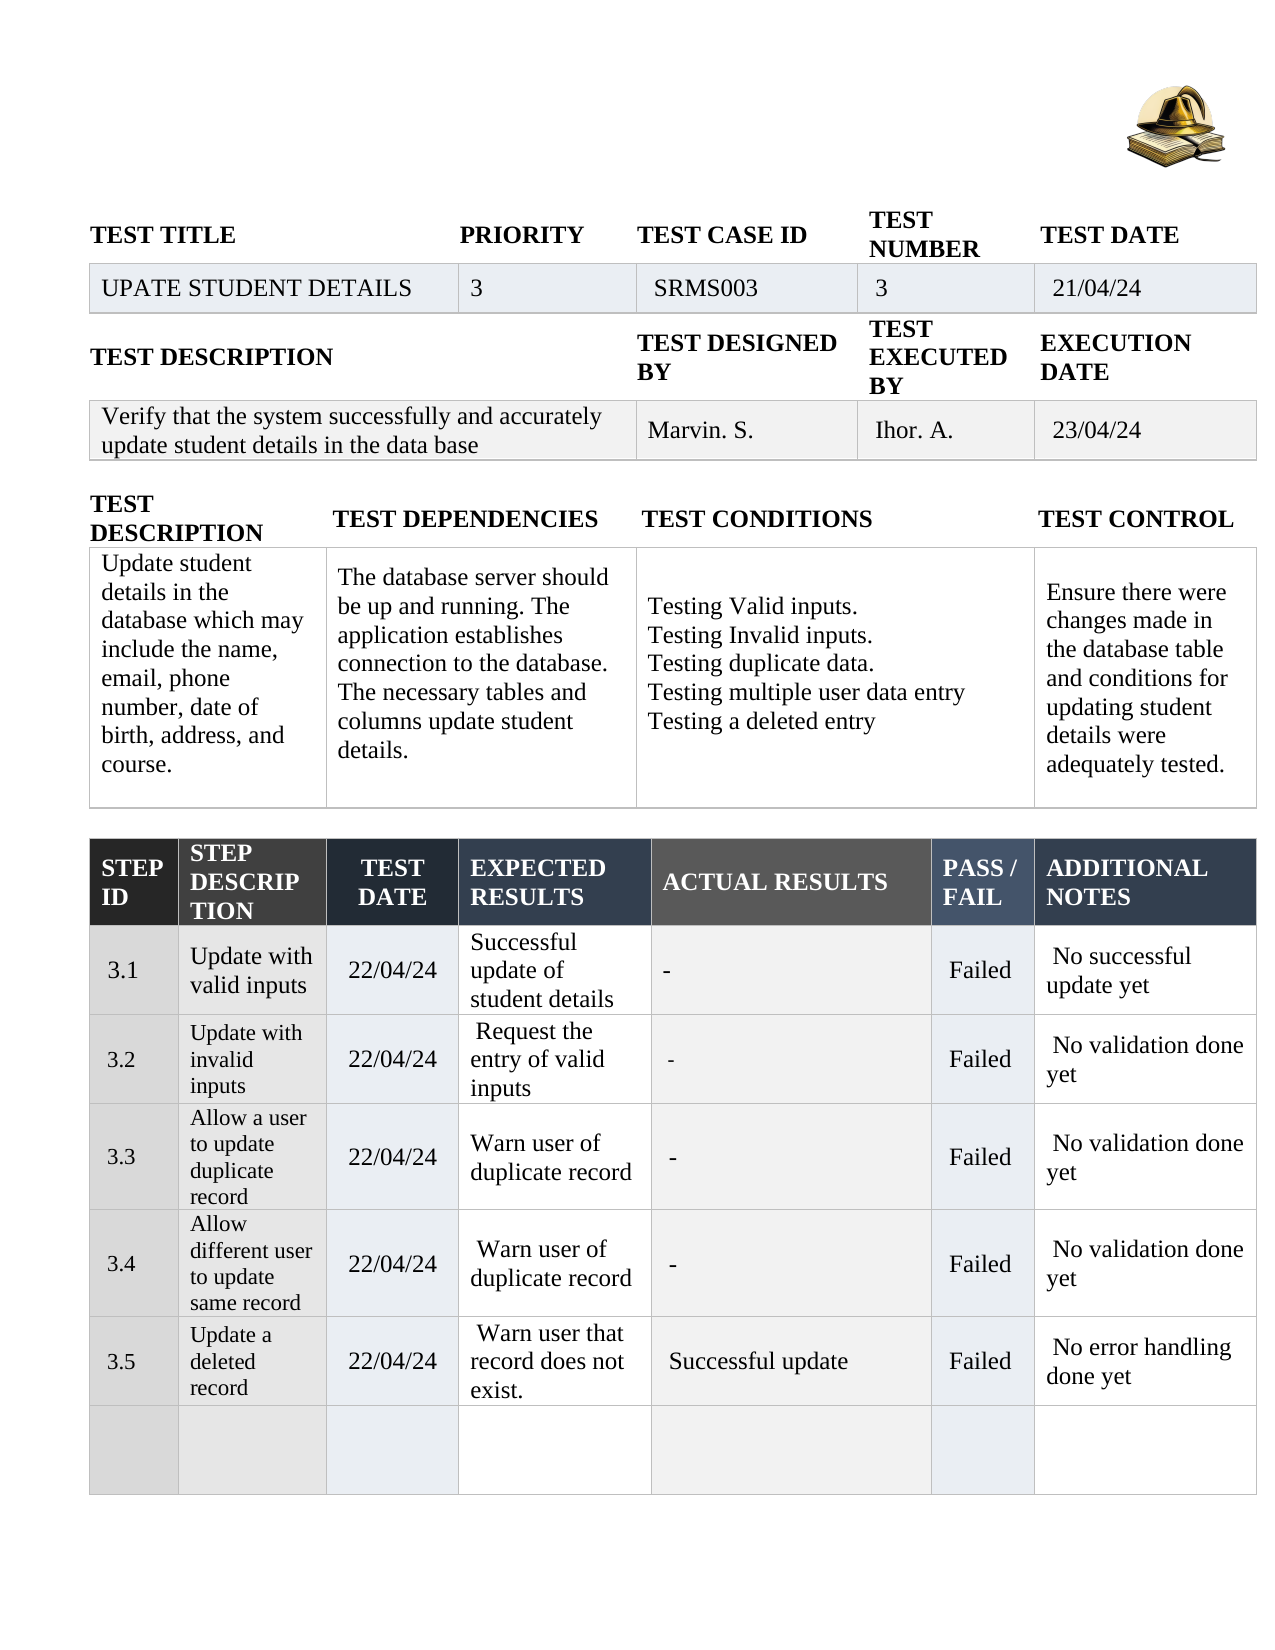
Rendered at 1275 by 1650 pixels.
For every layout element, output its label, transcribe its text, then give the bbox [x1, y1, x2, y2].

table_cell STEP DESCRIPTION [179, 839, 326, 925]
table_cell TEST DESIGNED BY [636, 314, 858, 400]
table_cell No validation done yet [1035, 1210, 1256, 1316]
table_cell - [652, 1210, 931, 1316]
table_header TEST NUMBER [858, 205, 1035, 263]
table_cell No validation done yet [1035, 1015, 1256, 1103]
table_cell Successful update [652, 1317, 931, 1405]
table_cell 3.5 [90, 1317, 178, 1405]
table_cell Allow a user to update duplicate record [179, 1104, 326, 1209]
table_cell Allow different user to update same record [179, 1210, 326, 1316]
table_cell 22/04/24 [327, 1210, 458, 1316]
table_cell No validation done yet [1035, 1104, 1256, 1209]
table_cell - [652, 1104, 931, 1209]
table_cell No successful update yet [1035, 926, 1256, 1014]
table_cell TEST DESCRIPTION [90, 489, 326, 547]
table_cell 22/04/24 [327, 1317, 458, 1405]
table_cell EXECUTION DATE [1035, 314, 1256, 400]
table_cell [179, 1406, 326, 1494]
table_cell ADDITIONAL NOTES [1035, 839, 1256, 925]
table_cell PASS / FAIL [932, 839, 1034, 925]
table_cell Update a deleted record [179, 1317, 326, 1405]
table_cell TEST CONTROL [1035, 489, 1256, 547]
table_header TEST TITLE [90, 205, 459, 263]
table_cell 21/04/24 [1035, 264, 1256, 312]
table_cell No error handling done yet [1035, 1317, 1256, 1405]
table_cell 3 [459, 264, 636, 312]
table_cell - [652, 1015, 931, 1103]
table_cell [1035, 1406, 1256, 1494]
table_cell 22/04/24 [327, 1104, 458, 1209]
table_header PRIORITY [459, 205, 636, 263]
table_cell Request the entry of valid inputs [459, 1015, 651, 1103]
table_cell [327, 1406, 458, 1494]
table_cell Verify that the system successfully and accurately update student details in the data base [90, 401, 636, 458]
table_header TEST DATE [1035, 205, 1256, 263]
table_cell Failed [932, 1317, 1034, 1405]
table_cell Testing Valid inputs. Testing Invalid inputs. Testing duplicate data. Testing multiple user data entry Testing a deleted entry [637, 548, 1034, 807]
table_cell [90, 1406, 178, 1494]
table_cell Failed [932, 926, 1034, 1014]
table_cell - [652, 926, 931, 1014]
table_cell Update with valid inputs [179, 926, 326, 1014]
table_cell TEST DEPENDENCIES [326, 489, 636, 547]
table_cell 3.2 [90, 1015, 178, 1103]
table_cell Failed [932, 1015, 1034, 1103]
table_cell EXPECTED RESULTS [459, 839, 651, 925]
table_cell [90, 461, 1256, 489]
table_cell 22/04/24 [327, 1015, 458, 1103]
table_cell Warn user of duplicate record [459, 1104, 651, 1209]
table_cell TEST CONDITIONS [636, 489, 1035, 547]
table_cell TEST EXECUTED BY [858, 314, 1035, 400]
table_cell The database server should be up and running. The application establishes connection to the database. The necessary tables and columns update student details. [327, 548, 636, 807]
table_cell TEST DESCRIPTION [90, 314, 636, 400]
table_cell TEST DATE [327, 839, 458, 925]
table_cell SRMS003 [637, 264, 857, 312]
table_cell [652, 1406, 931, 1494]
table_cell Marvin. S. [637, 401, 857, 458]
table_cell 22/04/24 [327, 926, 458, 1014]
table_cell STEP ID [90, 839, 178, 925]
table_cell Successful update of student details [459, 926, 651, 1014]
table_cell Warn user of duplicate record [459, 1210, 651, 1316]
table_header TEST CASE ID [636, 205, 858, 263]
table_cell Failed [932, 1210, 1034, 1316]
table_cell Ensure there were changes made in the database table and conditions for updating student details were adequately tested. [1035, 548, 1256, 807]
table_cell Update student details in the database which may include the name, email, phone number, date of birth, address, and course. [90, 548, 326, 807]
table_cell [90, 809, 1256, 837]
table_cell UPATE STUDENT DETAILS [90, 264, 458, 312]
table_cell [459, 1406, 651, 1494]
table_cell 23/04/24 [1035, 401, 1256, 458]
table_cell 3.4 [90, 1210, 178, 1316]
table_cell 3 [858, 264, 1034, 312]
table_cell 3.3 [90, 1104, 178, 1209]
table_cell Update with invalid inputs [179, 1015, 326, 1103]
table_cell Warn user that record does not exist. [459, 1317, 651, 1405]
table_cell [932, 1406, 1034, 1494]
table_cell Ihor. A. [858, 401, 1034, 458]
table_cell Failed [932, 1104, 1034, 1209]
table_cell ACTUAL RESULTS [652, 839, 931, 925]
table_cell 3.1 [90, 926, 178, 1014]
